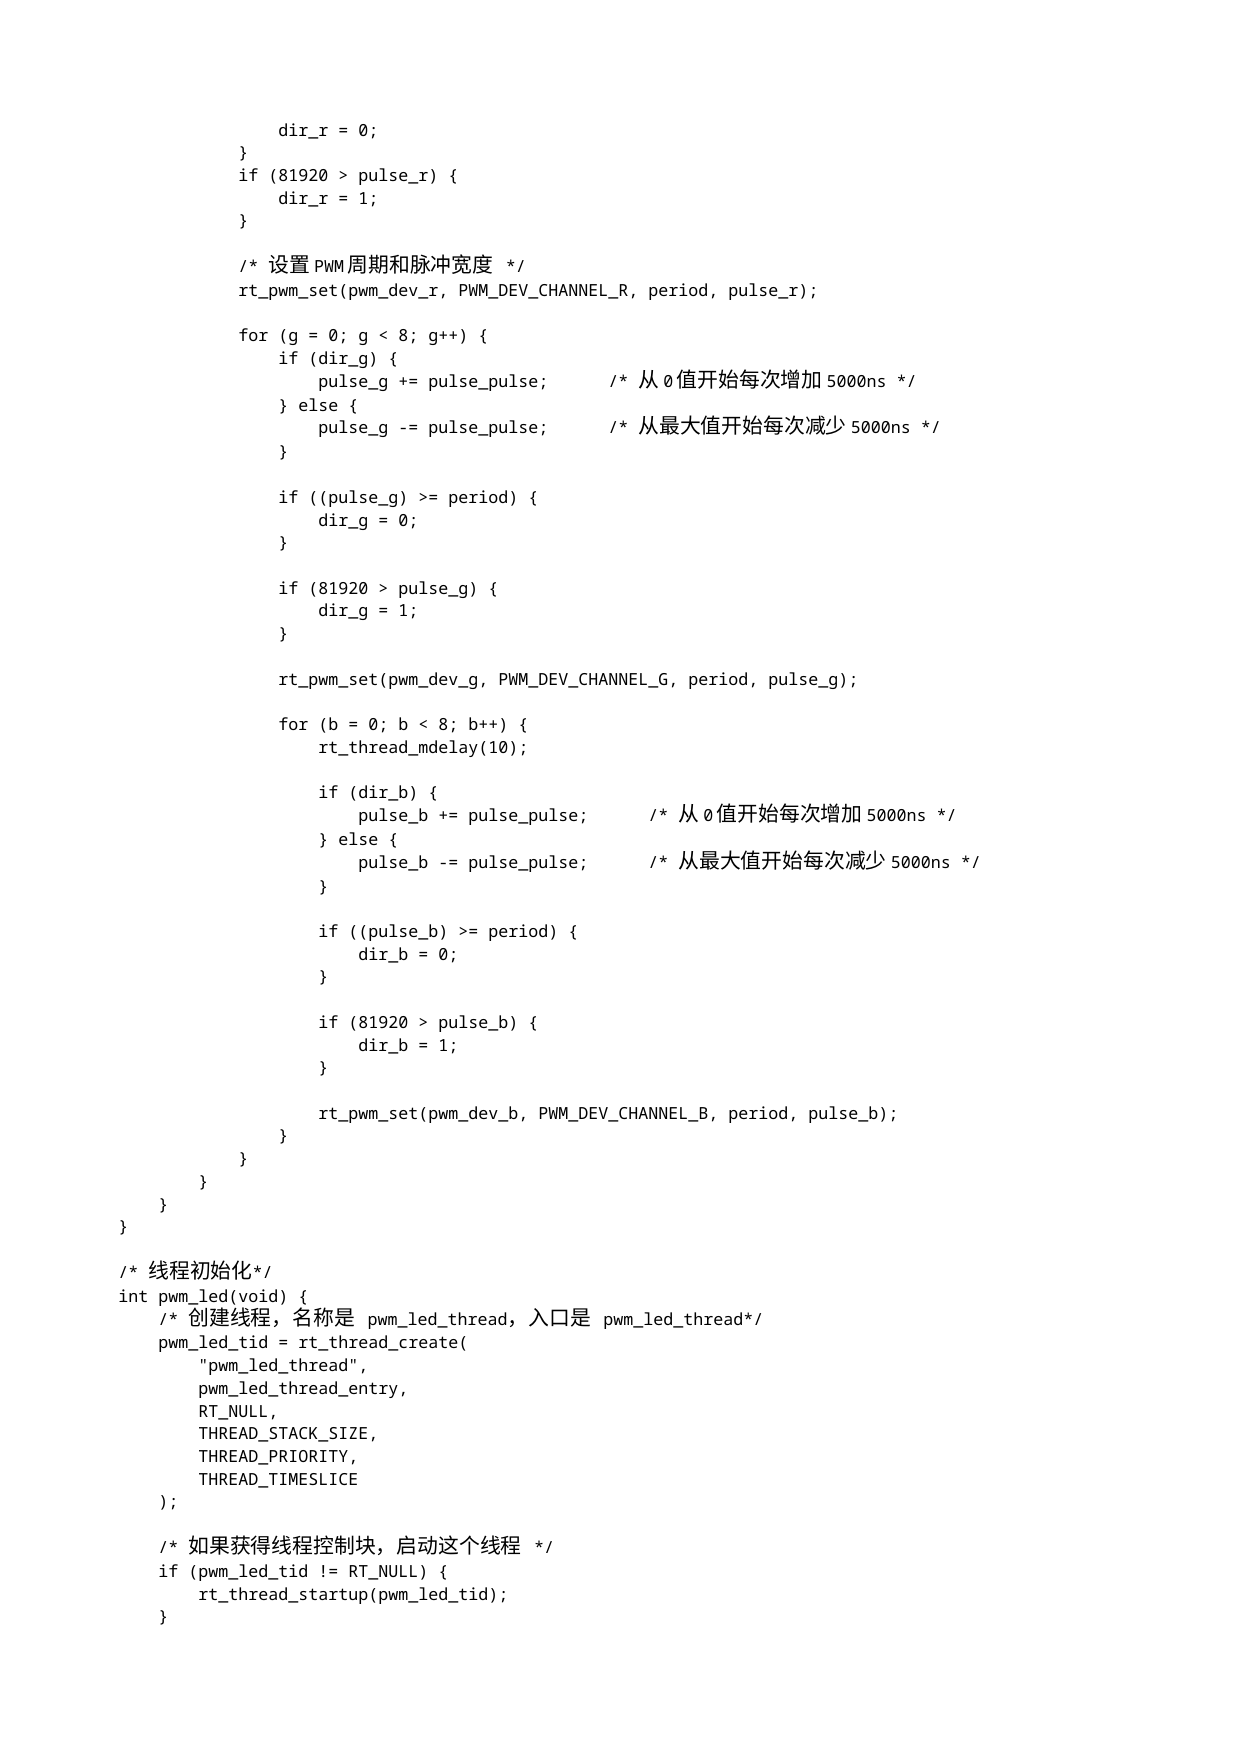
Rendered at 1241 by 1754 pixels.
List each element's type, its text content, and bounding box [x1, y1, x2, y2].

text } [118, 1605, 1122, 1628]
text /* 创建线程，名称是 pwm_led_thread，入口是 pwm_led_thread*/ [118, 1307, 1122, 1331]
text if (dir_g) { [118, 347, 1122, 369]
text THREAD_PRIORITY, [118, 1445, 1122, 1467]
text } [118, 1192, 1122, 1215]
text } [118, 531, 1122, 554]
text pwm_led_tid = rt_thread_create( [118, 1331, 1122, 1354]
text pulse_b -= pulse_pulse; /* 从最大值开始每次减少5000ns */ [118, 850, 1122, 874]
text rt_thread_startup(pwm_led_tid); [118, 1582, 1122, 1605]
text } else { [118, 827, 1122, 850]
text "pwm_led_thread", [118, 1354, 1122, 1377]
text dir_g = 1; [118, 599, 1122, 622]
text dir_b = 1; [118, 1033, 1122, 1056]
text pulse_g -= pulse_pulse; /* 从最大值开始每次减少5000ns */ [118, 416, 1122, 440]
text } else { [118, 393, 1122, 416]
text } [118, 1124, 1122, 1147]
text /* 线程初始化*/ [118, 1260, 1122, 1284]
text } [118, 1056, 1122, 1079]
text rt_pwm_set(pwm_dev_r, PWM_DEV_CHANNEL_R, period, pulse_r); [118, 278, 1122, 301]
text rt_pwm_set(pwm_dev_b, PWM_DEV_CHANNEL_B, period, pulse_b); [118, 1101, 1122, 1124]
text if (81920 > pulse_g) { [118, 576, 1122, 599]
text pulse_b += pulse_pulse; /* 从0值开始每次增加5000ns */ [118, 803, 1122, 827]
text rt_thread_mdelay(10); [118, 735, 1122, 758]
text } [118, 440, 1122, 463]
text THREAD_STACK_SIZE, [118, 1422, 1122, 1445]
text } [118, 209, 1122, 232]
text } [118, 1215, 1122, 1238]
text } [118, 1169, 1122, 1192]
text if (81920 > pulse_r) { [118, 163, 1122, 186]
text pulse_g += pulse_pulse; /* 从0值开始每次增加5000ns */ [118, 369, 1122, 393]
text if ((pulse_g) >= period) { [118, 486, 1122, 508]
text } [118, 1147, 1122, 1169]
text dir_g = 0; [118, 508, 1122, 531]
text } [118, 622, 1122, 644]
text } [118, 965, 1122, 988]
text THREAD_TIMESLICE [118, 1467, 1122, 1490]
text dir_b = 0; [118, 942, 1122, 965]
text if (pwm_led_tid != RT_NULL) { [118, 1559, 1122, 1582]
text int pwm_led(void) { [118, 1284, 1122, 1307]
text for (g = 0; g < 8; g++) { [118, 324, 1122, 347]
text ); [118, 1490, 1122, 1513]
text /* 如果获得线程控制块，启动这个线程 */ [118, 1536, 1122, 1559]
text /* 设置PWM周期和脉冲宽度 */ [118, 254, 1122, 278]
text pwm_led_thread_entry, [118, 1377, 1122, 1399]
text if ((pulse_b) >= period) { [118, 920, 1122, 942]
text dir_r = 1; [118, 186, 1122, 209]
text rt_pwm_set(pwm_dev_g, PWM_DEV_CHANNEL_G, period, pulse_g); [118, 667, 1122, 690]
text if (dir_b) { [118, 781, 1122, 803]
text } [118, 141, 1122, 163]
text if (81920 > pulse_b) { [118, 1011, 1122, 1033]
text RT_NULL, [118, 1399, 1122, 1422]
text for (b = 0; b < 8; b++) { [118, 713, 1122, 735]
text dir_r = 0; [118, 118, 1122, 141]
text } [118, 874, 1122, 897]
